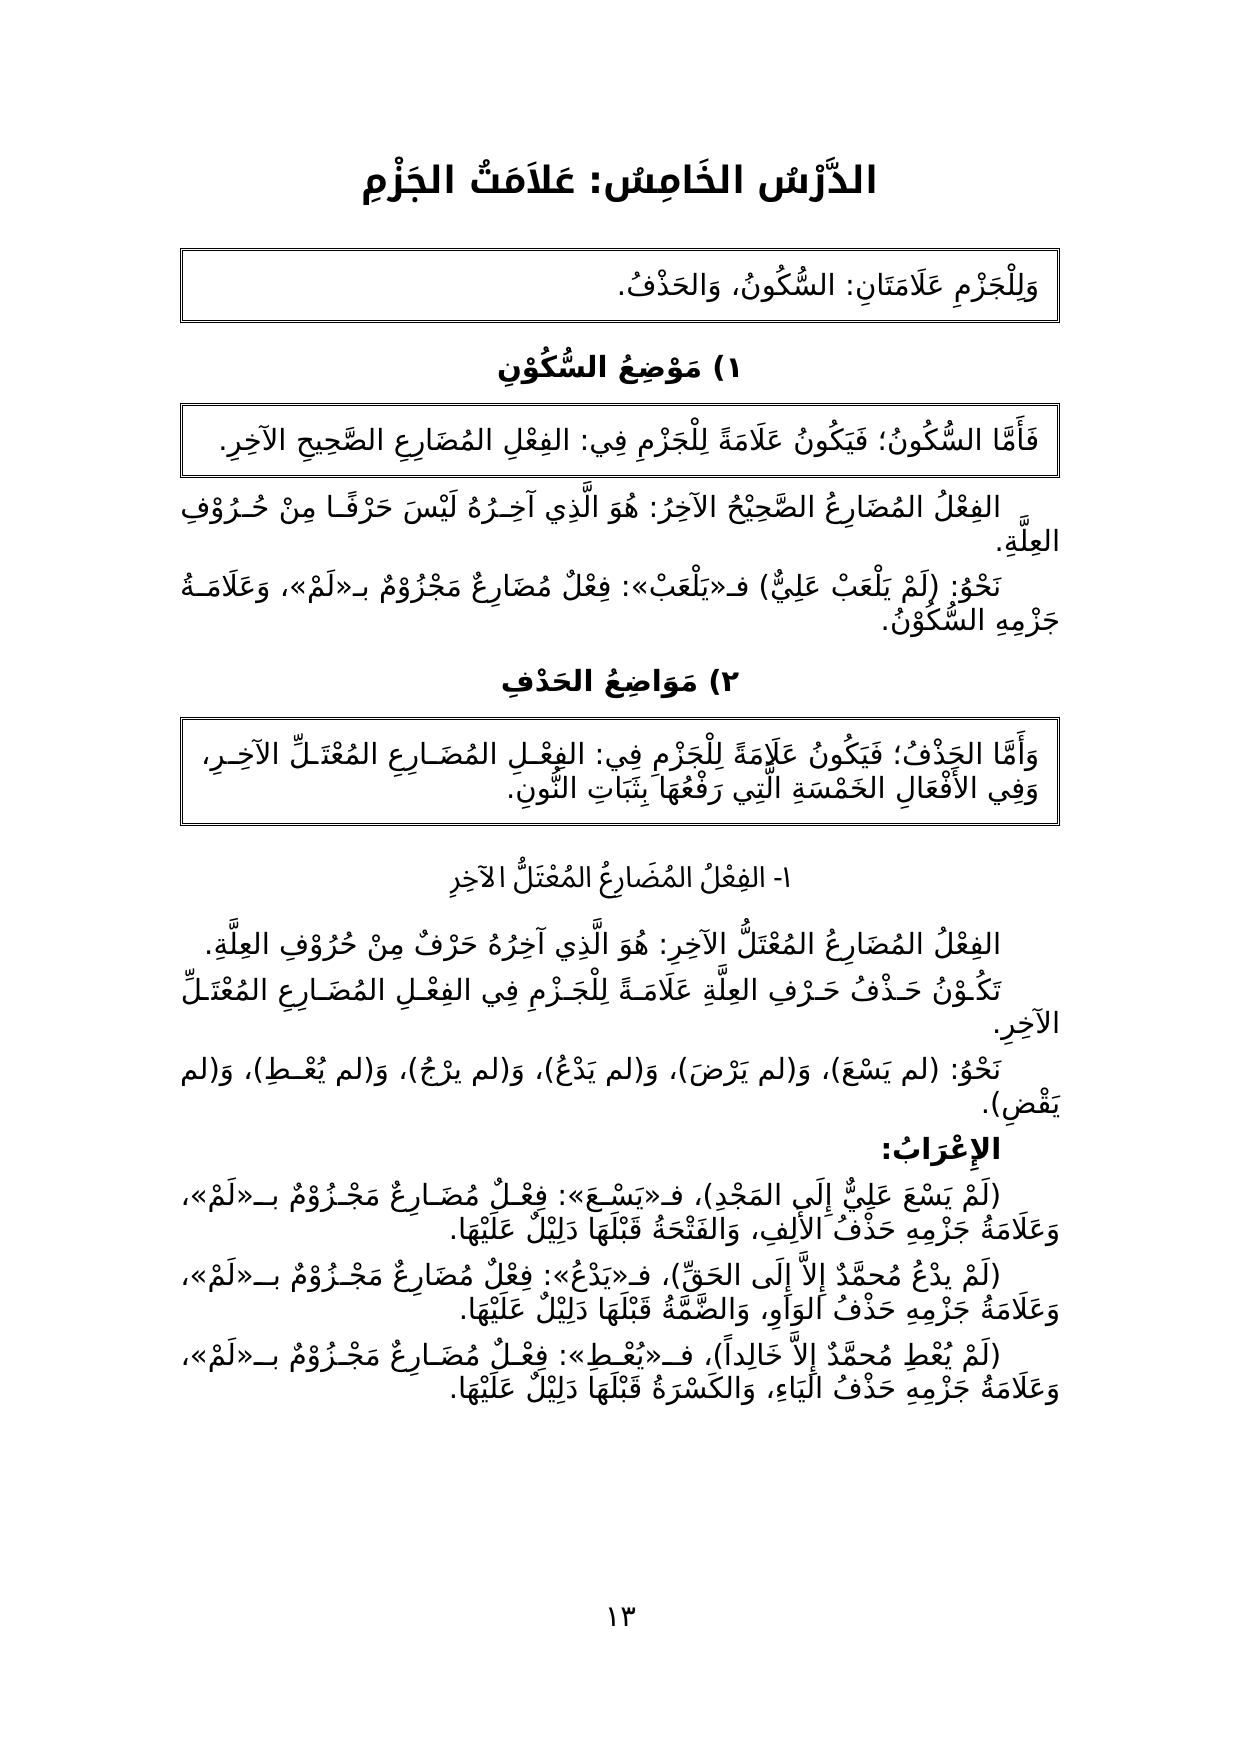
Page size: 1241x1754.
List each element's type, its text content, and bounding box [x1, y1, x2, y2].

text وَلِلْجَزْمِ عَلَامَتَانِ: السُّكُونُ، وَالحَذْفُ. [183, 251, 1057, 320]
text الإِعْرَابُ: [180, 1132, 1060, 1166]
text تَكُوْنُ حَذْفُ حَرْفِ العِلَّةِ عَلَامَةً لِلْجَزْمِ فِي الفِعْلِ المُضَارِعِ المُعْتَلِّ الآخِرِ. [180, 973, 1060, 1041]
text الفِعْلُ المُضَارِعُ الصَّحِيْحُ الآخِرُ: هُوَ الَّذِي آخِرُهُ لَيْسَ حَرْفًا مِنْ حُرُوْفِ العِلَّةِ. [180, 490, 1060, 558]
subtitle ٢) مَوَاضِعُ الحَدْفِ [180, 664, 1060, 698]
text الفِعْلُ المُضَارِعُ المُعْتَلُّ الآخِرِ: هُوَ الَّذِي آخِرُهُ حَرْفٌ مِنْ حُرُوْفِ العِلَّةِ. [180, 927, 1060, 961]
text فَأَمَّا السُّكُونُ؛ فَيَكُونُ عَلَامَةً لِلْجَزْمِ فِي: الفِعْلِ المُضَارِعِ الصَّحِيحِ الآخِرِ. [183, 406, 1057, 475]
text وَأَمَّا الحَذْفُ؛ فَيَكُونُ عَلَامَةً لِلْجَزْمِ فِي: الفِعْلِ المُضَارِعِ المُعْتَلِّ الآخِرِ، وَفِي الأَفْعَالِ الخَمْسَةِ الَّتِي رَفْعُهَا بِثَبَاتِ النُّونِ. [183, 720, 1057, 823]
text (لَمْ يَسْعَ عَلِيٌّ إِلَى المَجْدِ)، فـ«يَسْعَ»: فِعْلٌ مُضَارِعٌ مَجْزُوْمٌ بـ«لَمْ»، وَعَلَامَةُ جَزْمِهِ حَذْفُ الأَلِفِ، وَالفَتْحَةُ قَبْلَهَا دَلِيْلٌ عَلَيْهَا. [180, 1178, 1060, 1246]
text نَحْوُ: (لم يَسْعَ)، وَ(لم يَرْضَ)، وَ(لم يَدْعُ)، وَ(لم يرْجُ)، وَ(لم يُعْطِ)، وَ(لم يَقْضِ). [180, 1053, 1060, 1121]
subtitle الدَّرْسُ الخَامِسُ: عَلاَمَتُ الجَزْمِ [180, 146, 1060, 217]
text (لَمْ يدْعُ مُحمَّدٌ إِلاَّ إِلَى الحَقِّ)، فـ«يَدْعُ»: فِعْلٌ مُضَارِعٌ مَجْزُوْمٌ بـ«لَمْ»، وَعَلَامَةُ جَزْمِهِ حَذْفُ الوَاوِ، وَالضَّمَّةُ قَبْلَهَا دَلِيْلٌ عَلَيْهَا. [180, 1258, 1060, 1326]
text نَحْوُ: (لَمْ يَلْعَبْ عَلِيٌّ) فـ«يَلْعَبْ»: فِعْلٌ مُضَارِعٌ مَجْزُوْمٌ بـ«لَمْ»، وَعَلَامَةُ جَزْمِهِ السُّكُوْنُ. [180, 570, 1060, 638]
subtitle ١- الفِعْلُ المُضَارِعُ المُعْتَلُّ الآخِرِ [180, 847, 1060, 908]
text (لَمْ يُعْطِ مُحمَّدٌ إِلاَّ خَالِداً)، فـ«يُعْطِ»: فِعْلٌ مُضَارِعٌ مَجْزُوْمٌ بـ«لَمْ»، وَعَلَامَةُ جَزْمِهِ حَذْفُ اليَاءِ، وَالكَسْرَةُ قَبْلَهَا دَلِيْلٌ عَلَيْهَا. [180, 1338, 1060, 1406]
subtitle ١) مَوْضِعُ السُّكُوْنِ [180, 350, 1060, 384]
